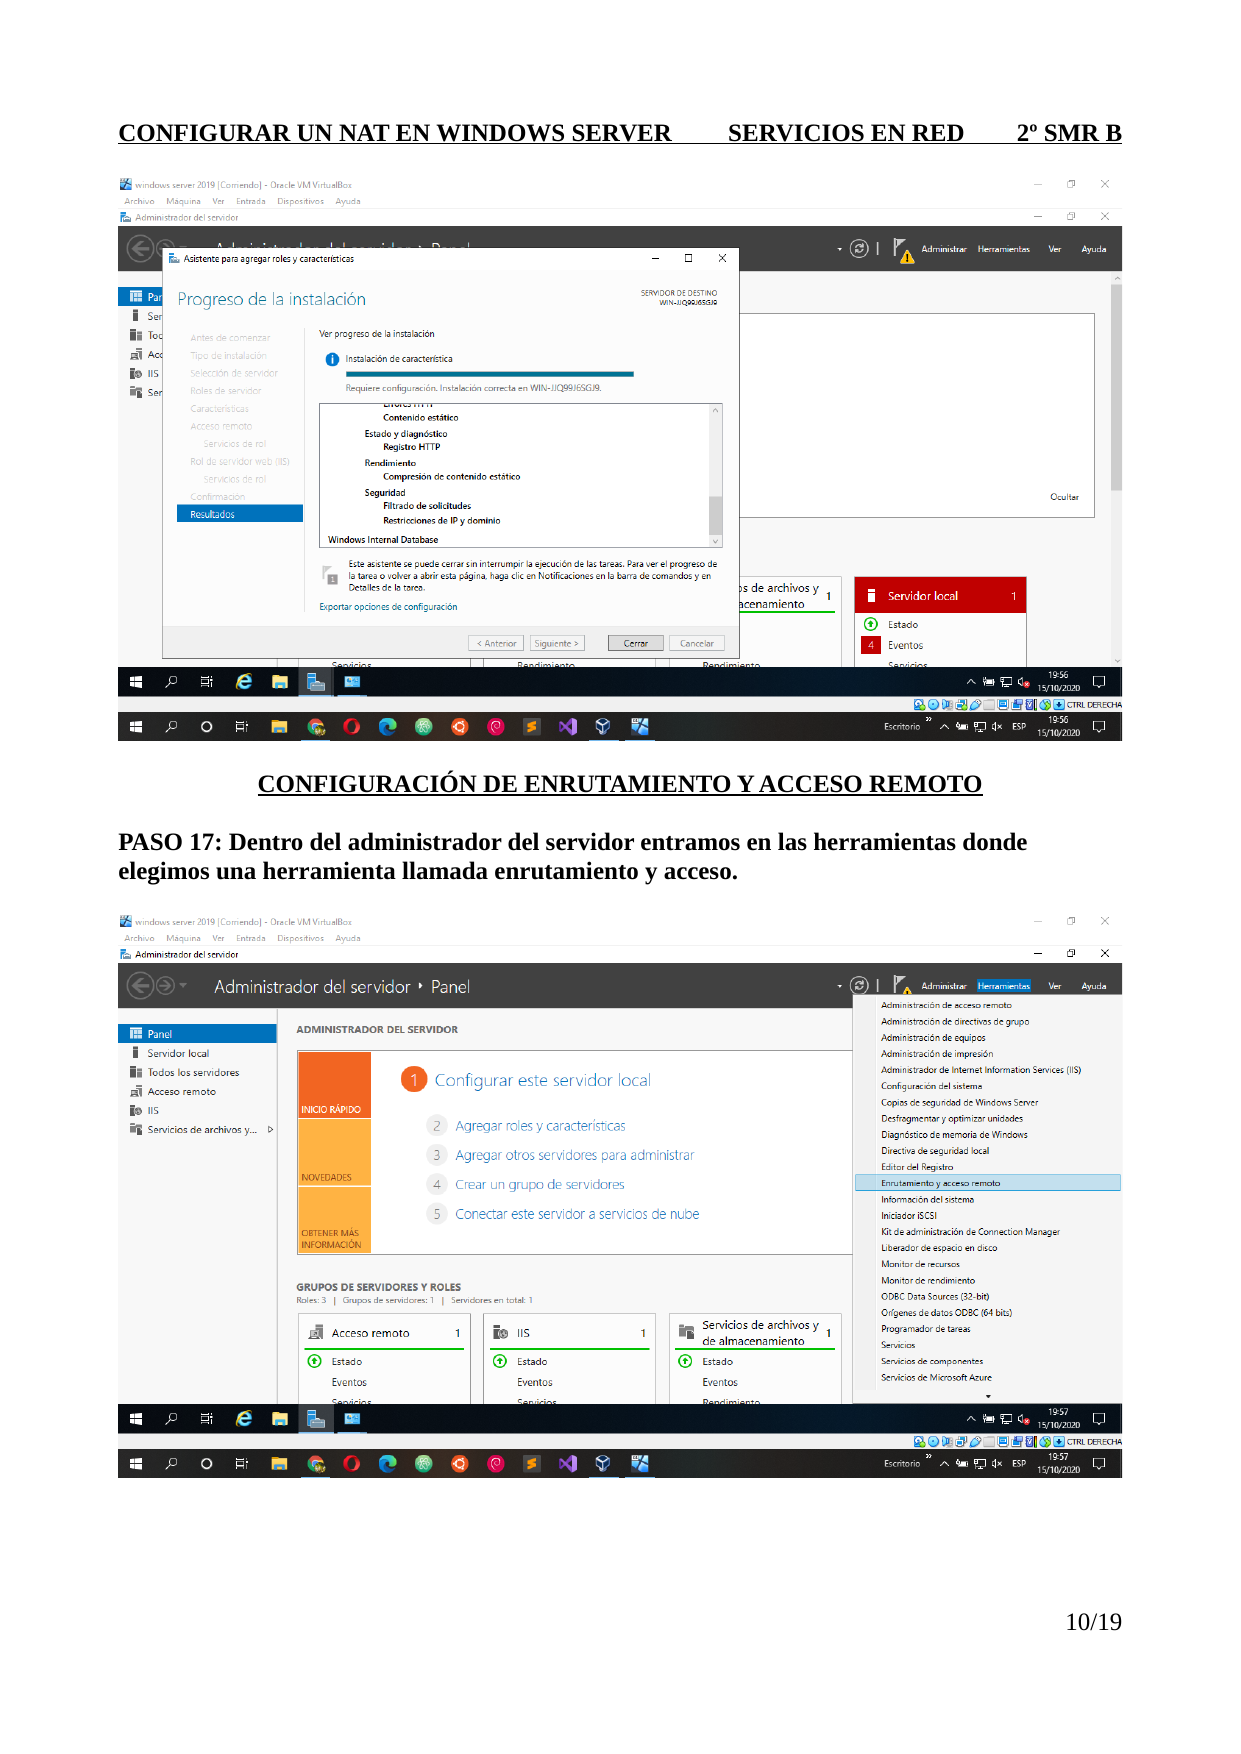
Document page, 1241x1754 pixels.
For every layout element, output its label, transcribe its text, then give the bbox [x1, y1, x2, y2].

picture [118, 176, 1123, 741]
text CONFIGURACIÓN DE ENRUTAMIENTO Y ACCESO REMOTO [118, 769, 1122, 798]
text PASO 17: Dentro del administrador del servidor entramos en las herramientas donde elegimos una herramienta llamada enrutamiento y acceso. [118, 827, 1122, 884]
picture [118, 913, 1123, 1478]
